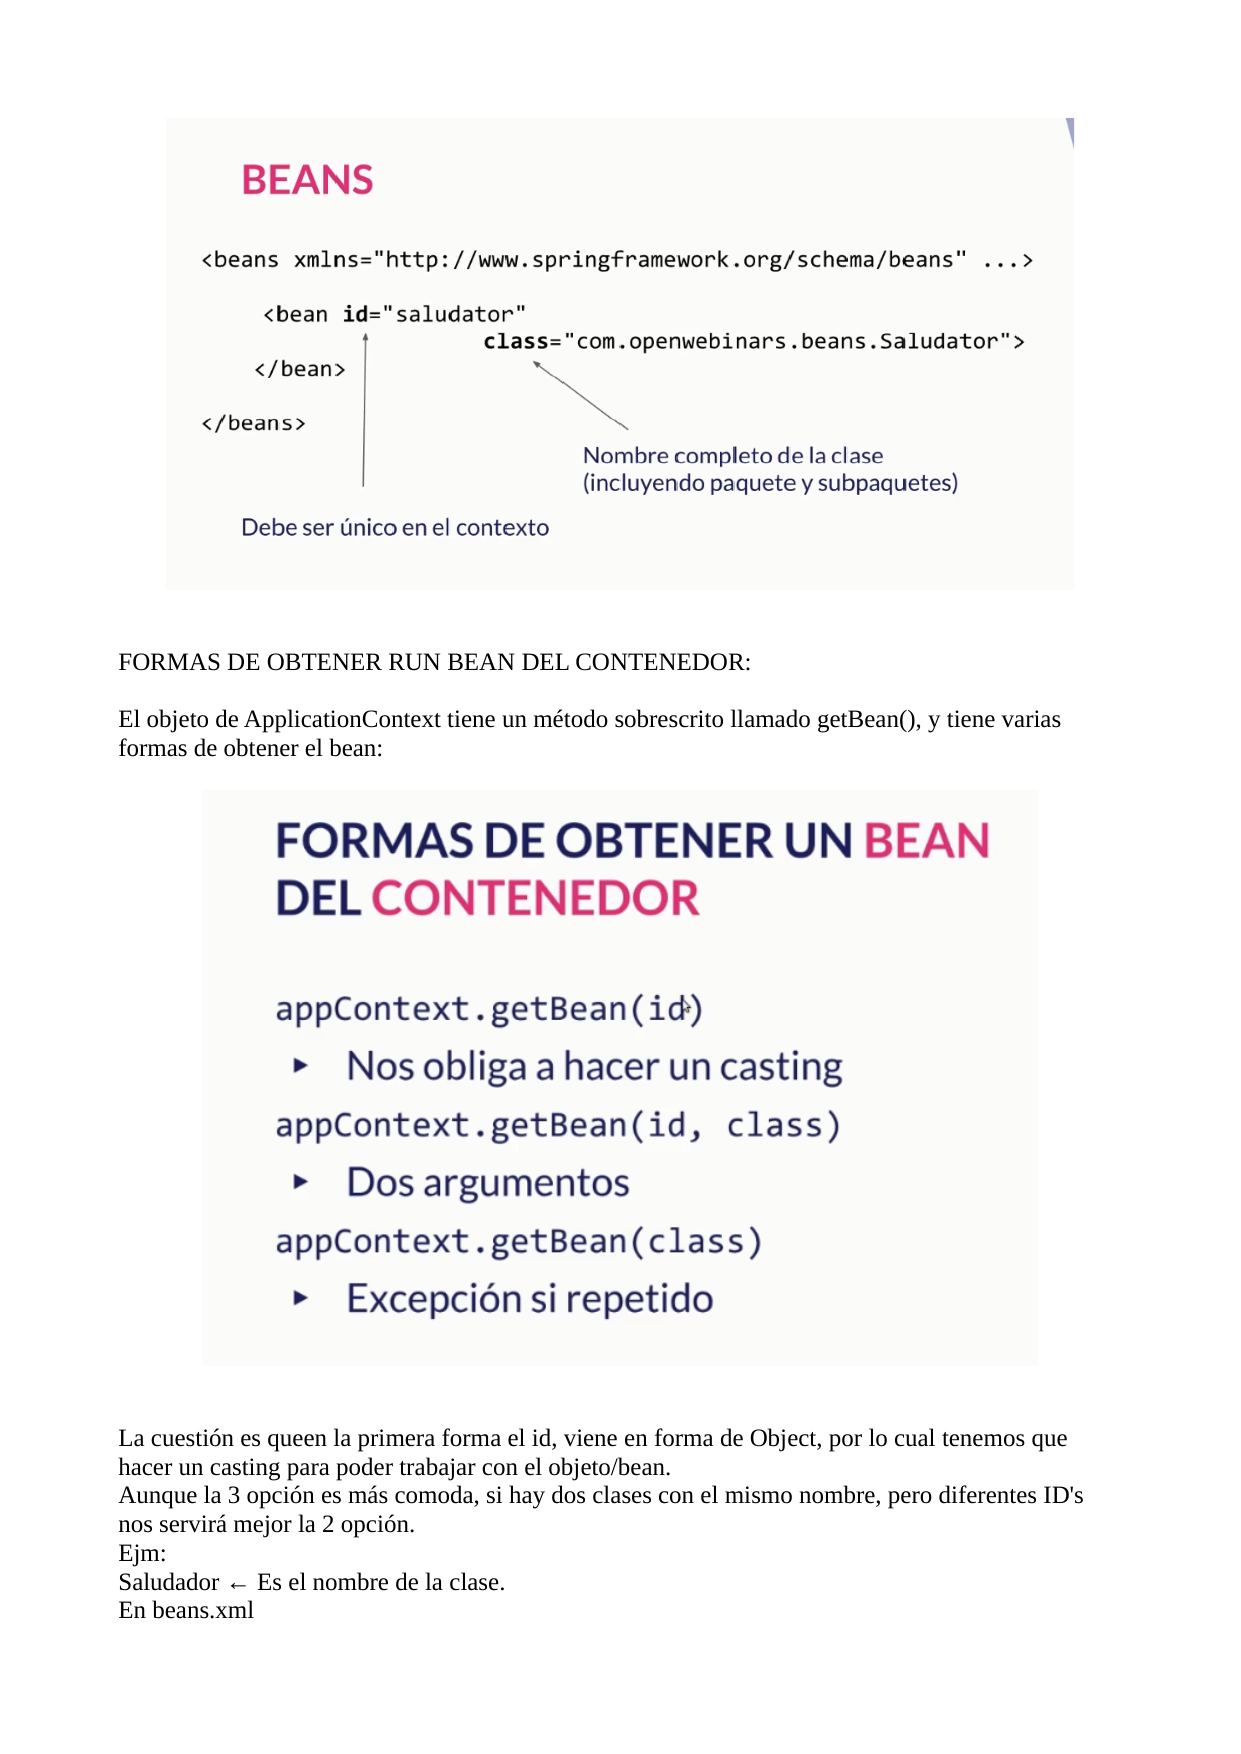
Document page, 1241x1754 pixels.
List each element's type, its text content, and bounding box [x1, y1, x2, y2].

text FORMAS DE OBTENER RUN BEAN DEL CONTENEDOR: [118, 647, 1122, 675]
text La cuestión es queen la primera forma el id, viene en forma de Object, por lo cual tenemos que hacer un casting para poder trabajar con el objeto/bean. [118, 1423, 1122, 1480]
text Saludador ← Es el nombre de la clase. [118, 1567, 1122, 1595]
text Ejm: [118, 1538, 1122, 1567]
text Aunque la 3 opción es más comoda, si hay dos clases con el mismo nombre, pero diferentes ID's nos servirá mejor la 2 opción. [118, 1480, 1122, 1538]
text En beans.xml [118, 1595, 1122, 1624]
text El objeto de ApplicationContext tiene un método sobrescrito llamado getBean(), y tiene varias formas de obtener el bean: [118, 704, 1122, 762]
